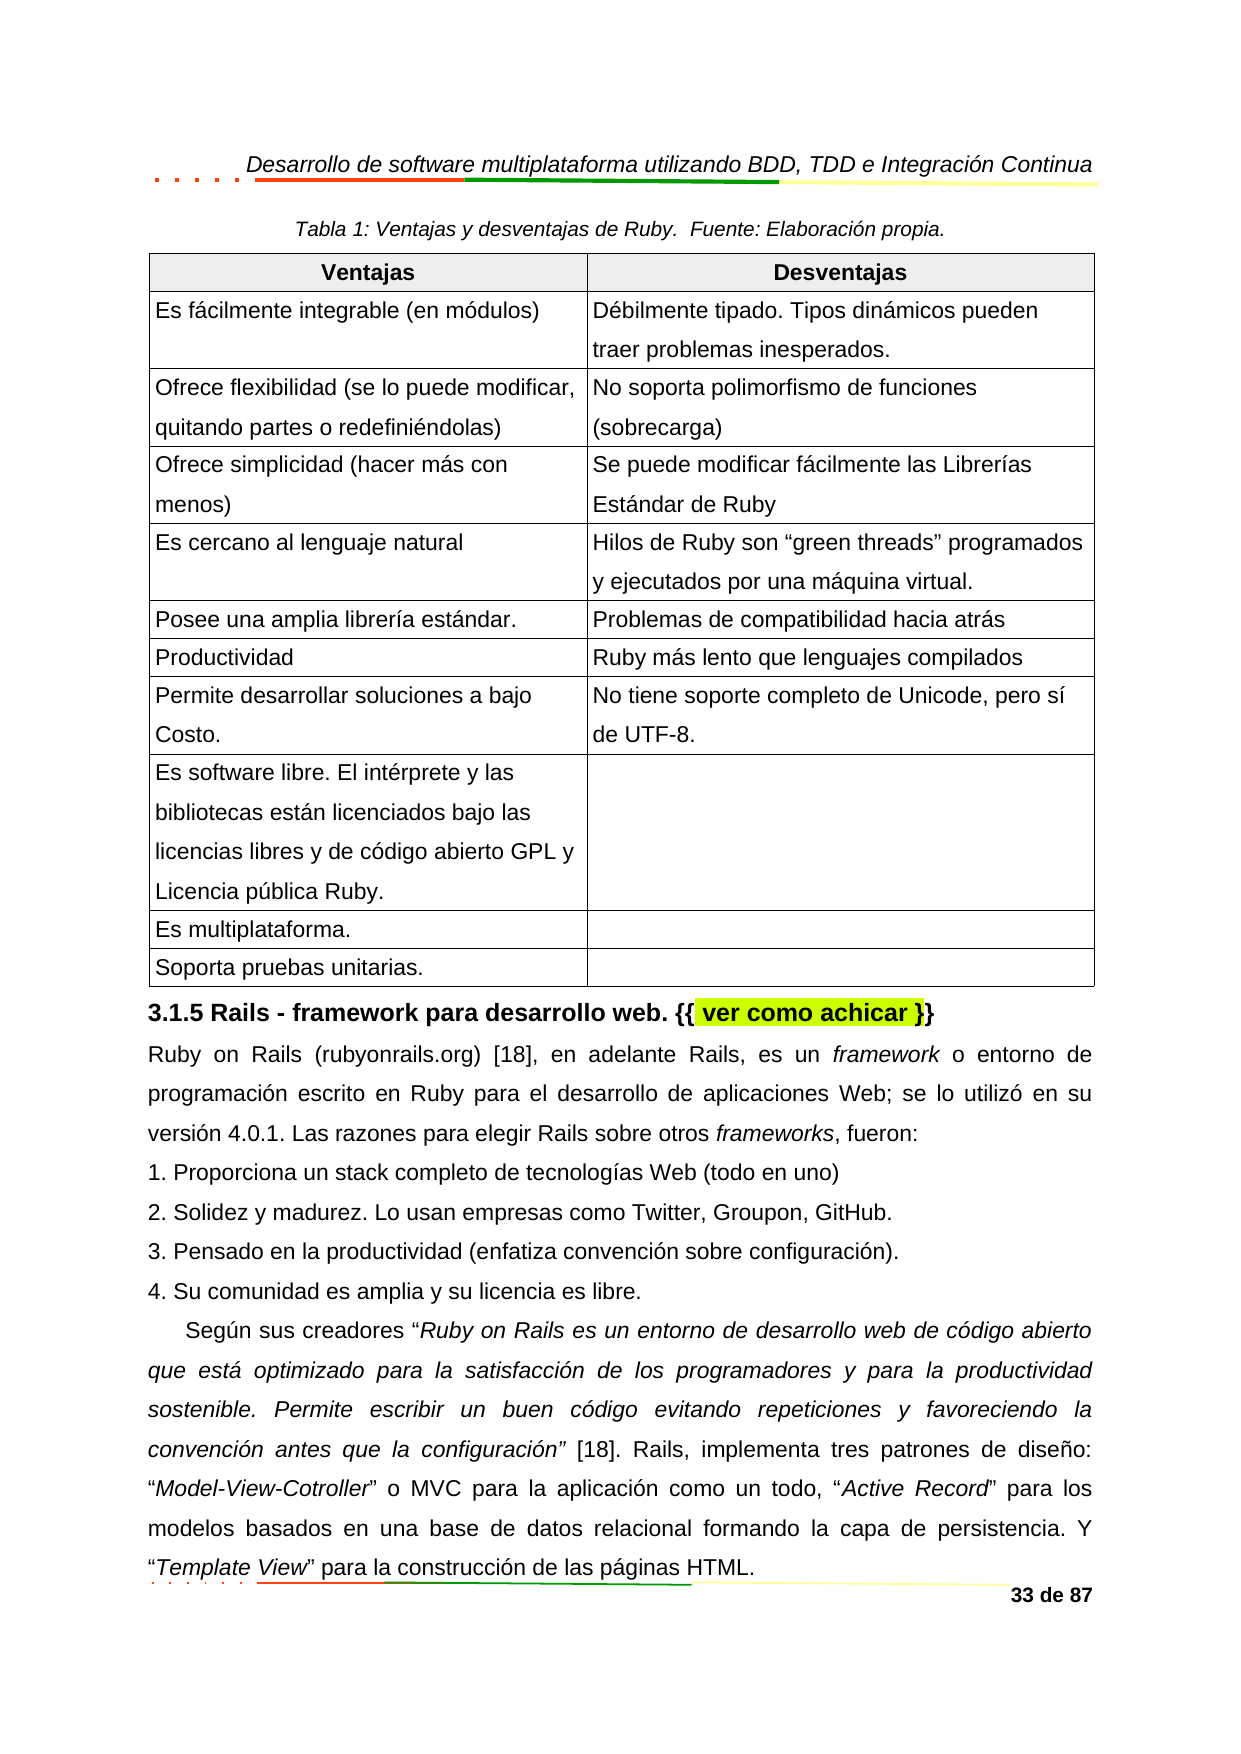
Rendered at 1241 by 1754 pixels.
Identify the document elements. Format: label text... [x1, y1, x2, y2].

table_cell Soporta pruebas unitarias. [150, 949, 587, 986]
table_cell Ofrece flexibilidad (se lo puede modificar, quitando partes o redefiniéndolas) [150, 369, 587, 446]
text Tabla 1: Ventajas y desventajas de Ruby. Fuente: Elaboración propia. [148, 216, 1093, 240]
table_cell Se puede modificar fácilmente las Librerías Estándar de Ruby [588, 447, 1094, 523]
list 3.1.5 Rails - framework para desarrollo web. {{ ver como achicar }} [148, 998, 1093, 1026]
table_cell Es cercano al lenguaje natural [150, 524, 587, 600]
table_cell Es software libre. El intérprete y las bibliotecas están licenciados bajo las licencias libres y de código abierto GPL y Licencia pública Ruby. [150, 755, 587, 910]
table_header Desventajas [588, 254, 1094, 291]
table_cell Ruby más lento que lenguajes compilados [588, 639, 1094, 676]
table_cell Posee una amplia librería estándar. [150, 601, 587, 638]
table_cell Es multiplataforma. [150, 911, 587, 948]
table_cell Problemas de compatibilidad hacia atrás [588, 601, 1094, 638]
text 3. Pensado en la productividad (enfatiza convención sobre configuración). [148, 1238, 1093, 1264]
table_cell [588, 911, 1094, 948]
table_cell Ofrece simplicidad (hacer más con menos) [150, 447, 587, 523]
table_cell [588, 949, 1094, 986]
table_cell No soporta polimorfismo de funciones (sobrecarga) [588, 369, 1094, 446]
text 1. Proporciona un stack completo de tecnologías Web (todo en uno) [148, 1159, 1093, 1186]
table_cell Permite desarrollar soluciones a bajo Costo. [150, 677, 587, 753]
table_cell Débilmente tipado. Tipos dinámicos pueden traer problemas inesperados. [588, 292, 1094, 368]
text 2. Solidez y madurez. Lo usan empresas como Twitter, Groupon, GitHub. [148, 1199, 1093, 1225]
table_cell Es fácilmente integrable (en módulos) [150, 292, 587, 368]
table_cell Hilos de Ruby son “green threads” programados y ejecutados por una máquina virtual. [588, 524, 1094, 600]
table_cell No tiene soporte completo de Unicode, pero sí de UTF-8. [588, 677, 1094, 753]
text 4. Su comunidad es amplia y su licencia es libre. [148, 1278, 1093, 1304]
text Según sus creadores “Ruby on Rails es un entorno de desarrollo web de código abierto que está optimizado para la satisfacción de los programadores y para la productividad sostenible. Permite escribir un buen código evitando repeticiones y favoreciendo la convención antes que la configuración” [18]. Rails, implementa tres patrones de diseño: “Model-View-Cotroller” o MVC para la aplicación como un todo, “Active Record” para los modelos basados en una base de datos relacional formando la capa de persistencia. Y “Template View” para la construcción de las páginas HTML. [148, 1317, 1093, 1580]
text Ruby on Rails (rubyonrails.org) [18], en adelante Rails, es un framework o entorno de programación escrito en Ruby para el desarrollo de aplicaciones Web; se lo utilizó en su versión 4.0.1. Las razones para elegir Rails sobre otros frameworks, fueron: [148, 1041, 1093, 1146]
table_cell [588, 755, 1094, 910]
table_cell Productividad [150, 639, 587, 676]
table_header Ventajas [150, 254, 587, 291]
